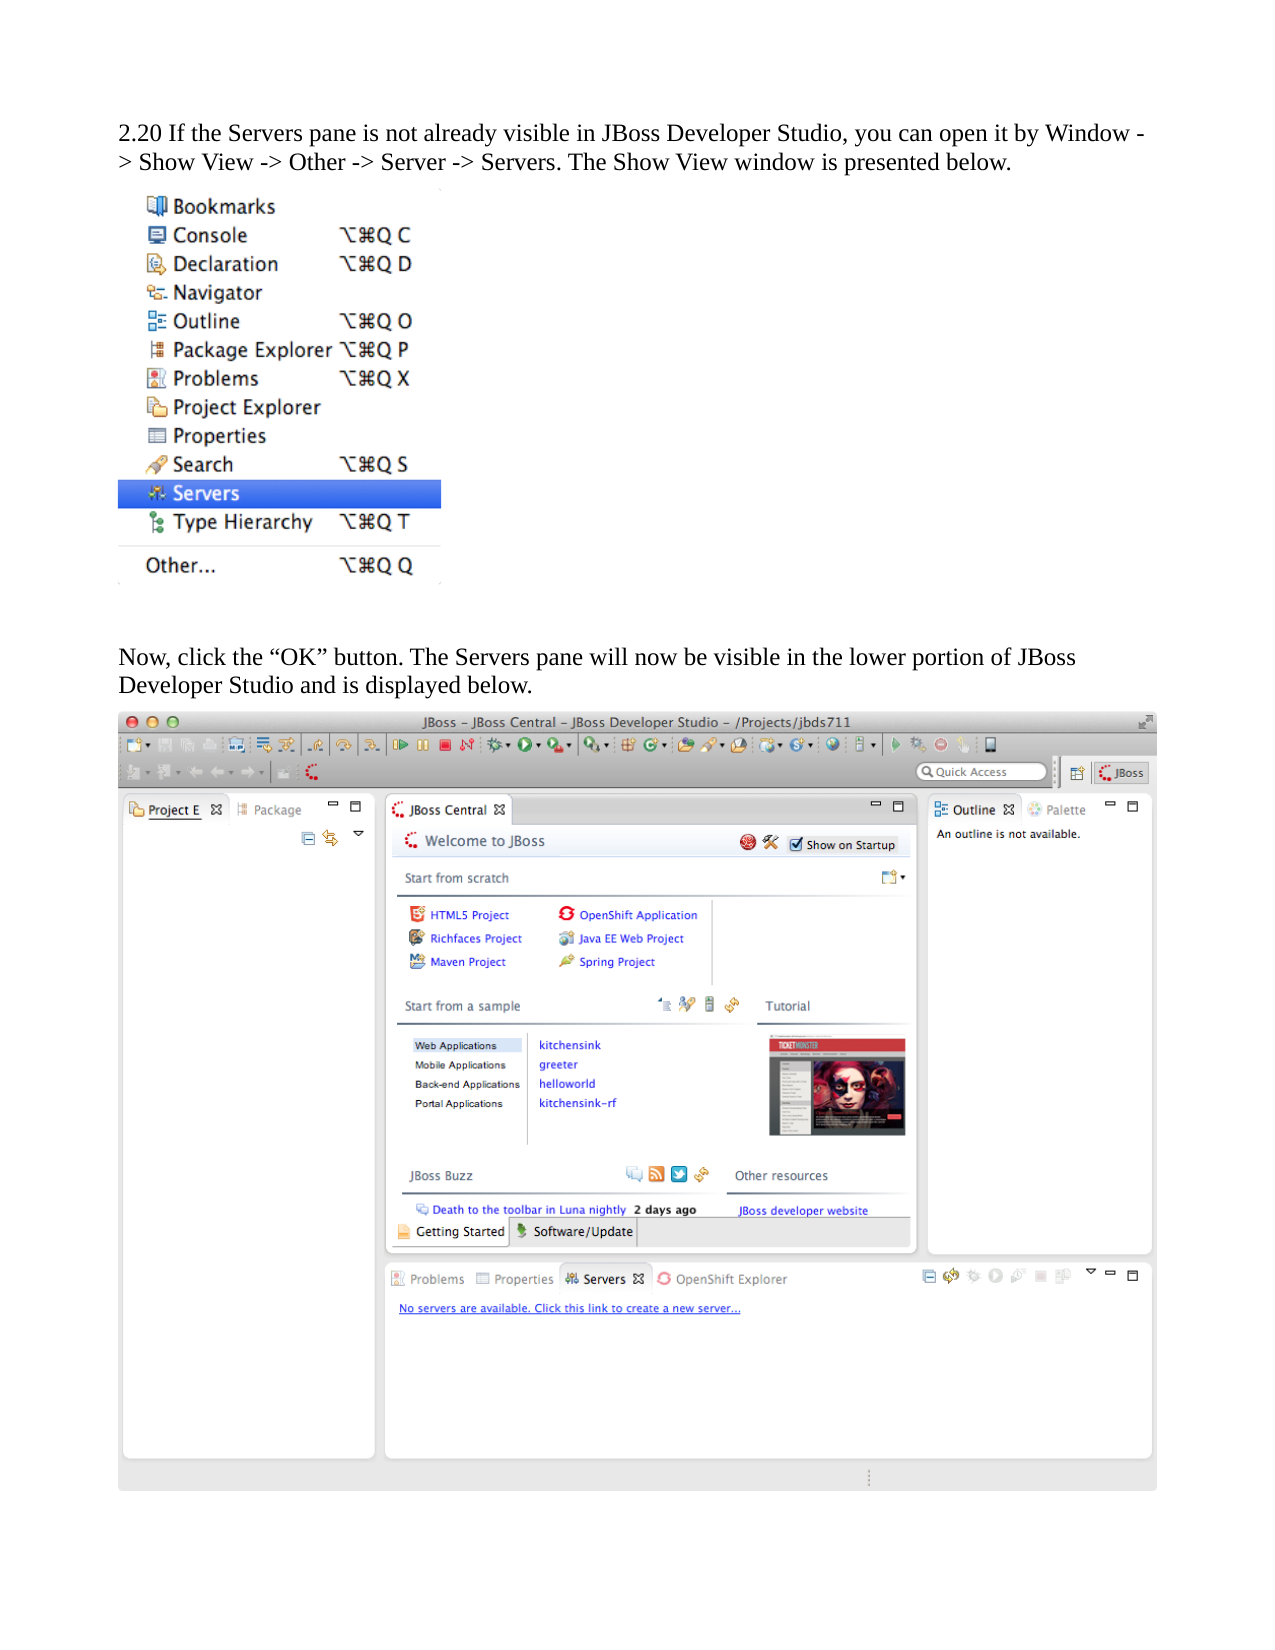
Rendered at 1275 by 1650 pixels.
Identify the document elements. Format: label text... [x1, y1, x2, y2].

picture [117, 188, 442, 585]
text Now, click the “OK” button. The Servers pane will now be visible in the lower portion of JBoss Developer Studio and is displayed below. [118, 642, 1157, 699]
text 2.20 If the Servers pane is not already visible in JBoss Developer Studio, you can open it by Window -> Show View -> Other -> Server -> Servers. The Show View window is presented below. [118, 118, 1157, 176]
picture [118, 711, 1157, 1491]
